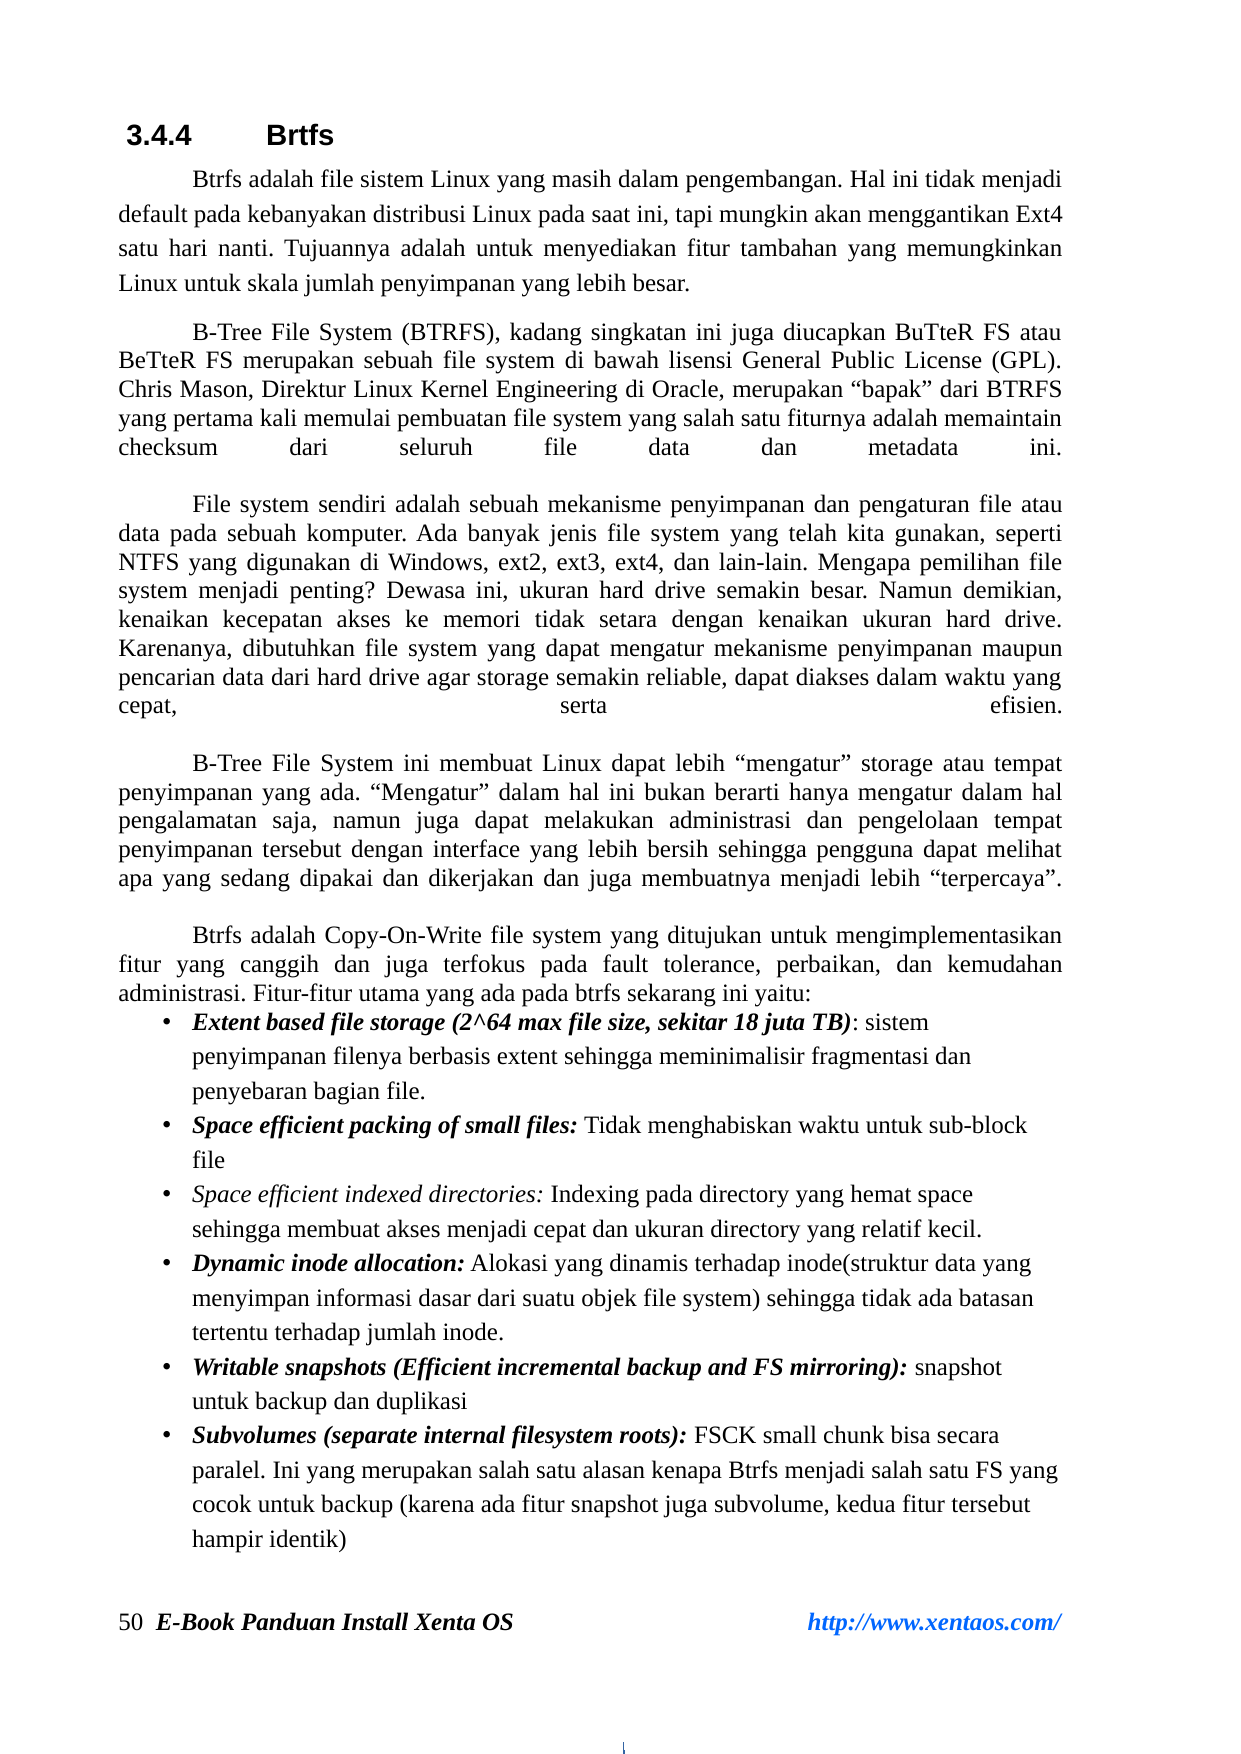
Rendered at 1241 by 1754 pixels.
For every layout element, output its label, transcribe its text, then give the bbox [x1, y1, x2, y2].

list Subvolumes (separate internal filesystem roots): FSCK small chunk bisa secara paralel. Ini yang merupakan salah satu alasan kenapa Btrfs menjadi salah satu FS yang cocok untuk backup (karena ada fitur snapshot juga subvolume, kedua fitur tersebut hampir identik) [162, 1421, 1063, 1553]
text Btrfs adalah file sistem Linux yang masih dalam pengembangan. Hal ini tidak menjadi default pada kebanyakan distribusi Linux pada saat ini, tapi mungkin akan menggantikan Ext4 satu hari nanti. Tujuannya adalah untuk menyediakan fitur tambahan yang memungkinkan Linux untuk skala jumlah penyimpanan yang lebih besar. [118, 164, 1063, 297]
list Dynamic inode allocation: Alokasi yang dinamis terhadap inode(struktur data yang menyimpan informasi dasar dari suatu objek file system) sehingga tidak ada batasan tertentu terhadap jumlah inode. [162, 1248, 1063, 1346]
list Writable snapshots (Efficient incremental backup and FS mirroring): snapshot untuk backup dan duplikasi [162, 1352, 1063, 1415]
subtitle Brtfs [118, 118, 1063, 152]
text B-Tree File System (BTRFS), kadang singkatan ini juga diucapkan BuTteR FS atau BeTteR FS merupakan sebuah file system di bawah lisensi General Public License (GPL). Chris Mason, Direktur Linux Kernel Engineering di Oracle, merupakan “bapak” dari BTRFS yang pertama kali memulai pembuatan file system yang salah satu fiturnya adalah memaintain checksum dari seluruh file data dan metadata ini. File system sendiri adalah sebuah mekanisme penyimpanan dan pengaturan file atau data pada sebuah komputer. Ada banyak jenis file system yang telah kita gunakan, seperti NTFS yang digunakan di Windows, ext2, ext3, ext4, dan lain-lain. Mengapa pemilihan file system menjadi penting? Dewasa ini, ukuran hard drive semakin besar. Namun demikian, kenaikan kecepatan akses ke memori tidak setara dengan kenaikan ukuran hard drive. Karenanya, dibutuhkan file system yang dapat mengatur mekanisme penyimpanan maupun pencarian data dari hard drive agar storage semakin reliable, dapat diakses dalam waktu yang cepat, serta efisien. B-Tree File System ini membuat Linux dapat lebih “mengatur” storage atau tempat penyimpanan yang ada. “Mengatur” dalam hal ini bukan berarti hanya mengatur dalam hal pengalamatan saja, namun juga dapat melakukan administrasi dan pengelolaan tempat penyimpanan tersebut dengan interface yang lebih bersih sehingga pengguna dapat melihat apa yang sedang dipakai dan dikerjakan dan juga membuatnya menjadi lebih “terpercaya”. Btrfs adalah Copy-On-Write file system yang ditujukan untuk mengimplementasikan fitur yang canggih dan juga terfokus pada fault tolerance, perbaikan, dan kemudahan administrasi. Fitur-fitur utama yang ada pada btrfs sekarang ini yaitu: [118, 317, 1063, 1007]
list Space efficient indexed directories: Indexing pada directory yang hemat space sehingga membuat akses menjadi cepat dan ukuran directory yang relatif kecil. [162, 1179, 1063, 1242]
list Space efficient packing of small files: Tidak menghabiskan waktu untuk sub-block file [162, 1110, 1063, 1173]
list Extent based file storage (2^64 max file size, sekitar 18 juta TB): sistem penyimpanan filenya berbasis extent sehingga meminimalisir fragmentasi dan penyebaran bagian file. [162, 1007, 1063, 1104]
